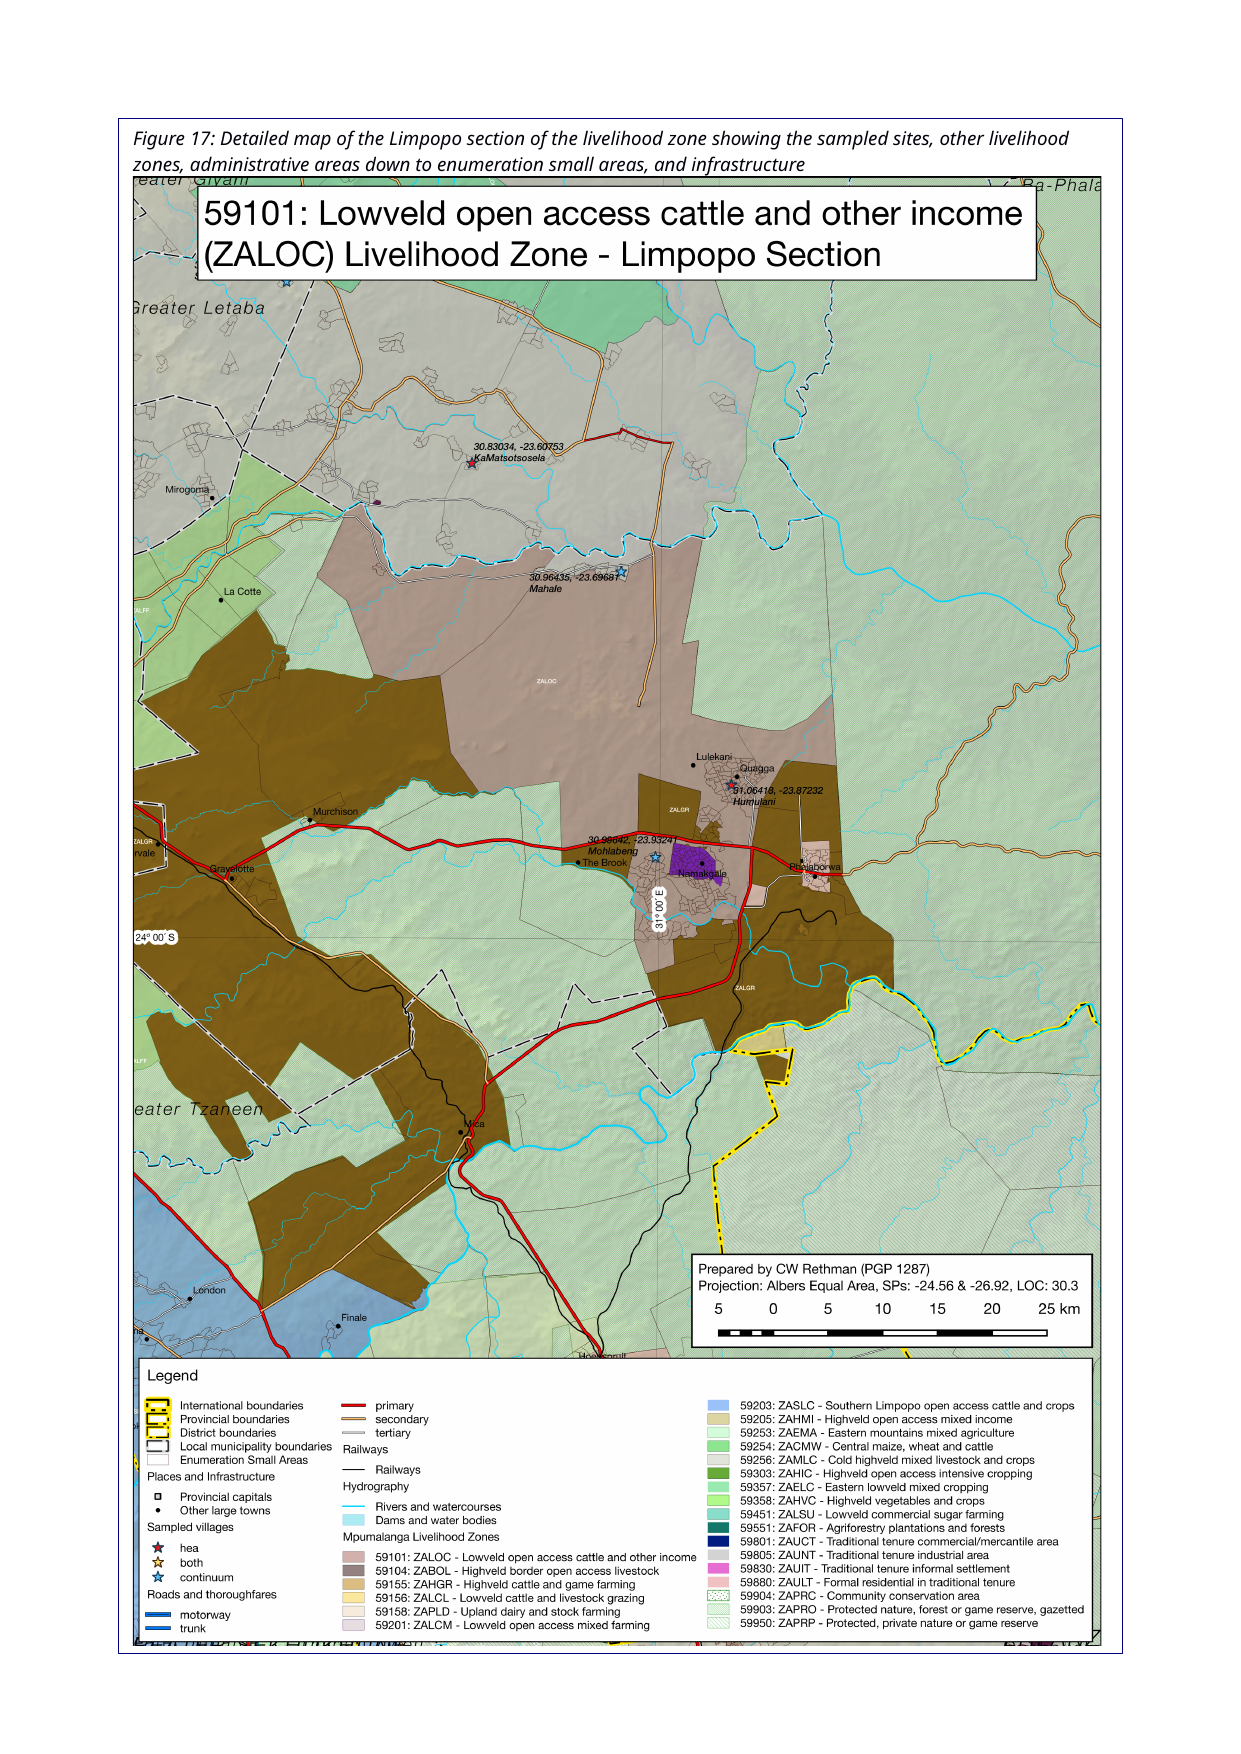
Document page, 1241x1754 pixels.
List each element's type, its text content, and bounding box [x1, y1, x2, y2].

picture [132, 176, 1102, 1646]
text Figure 17: Detailed map of the Limpopo section of the livelihood zone showing the sampled sites, other livelihood zones, administrative areas down to enumeration small areas, and infrastructure [133, 126, 1107, 177]
